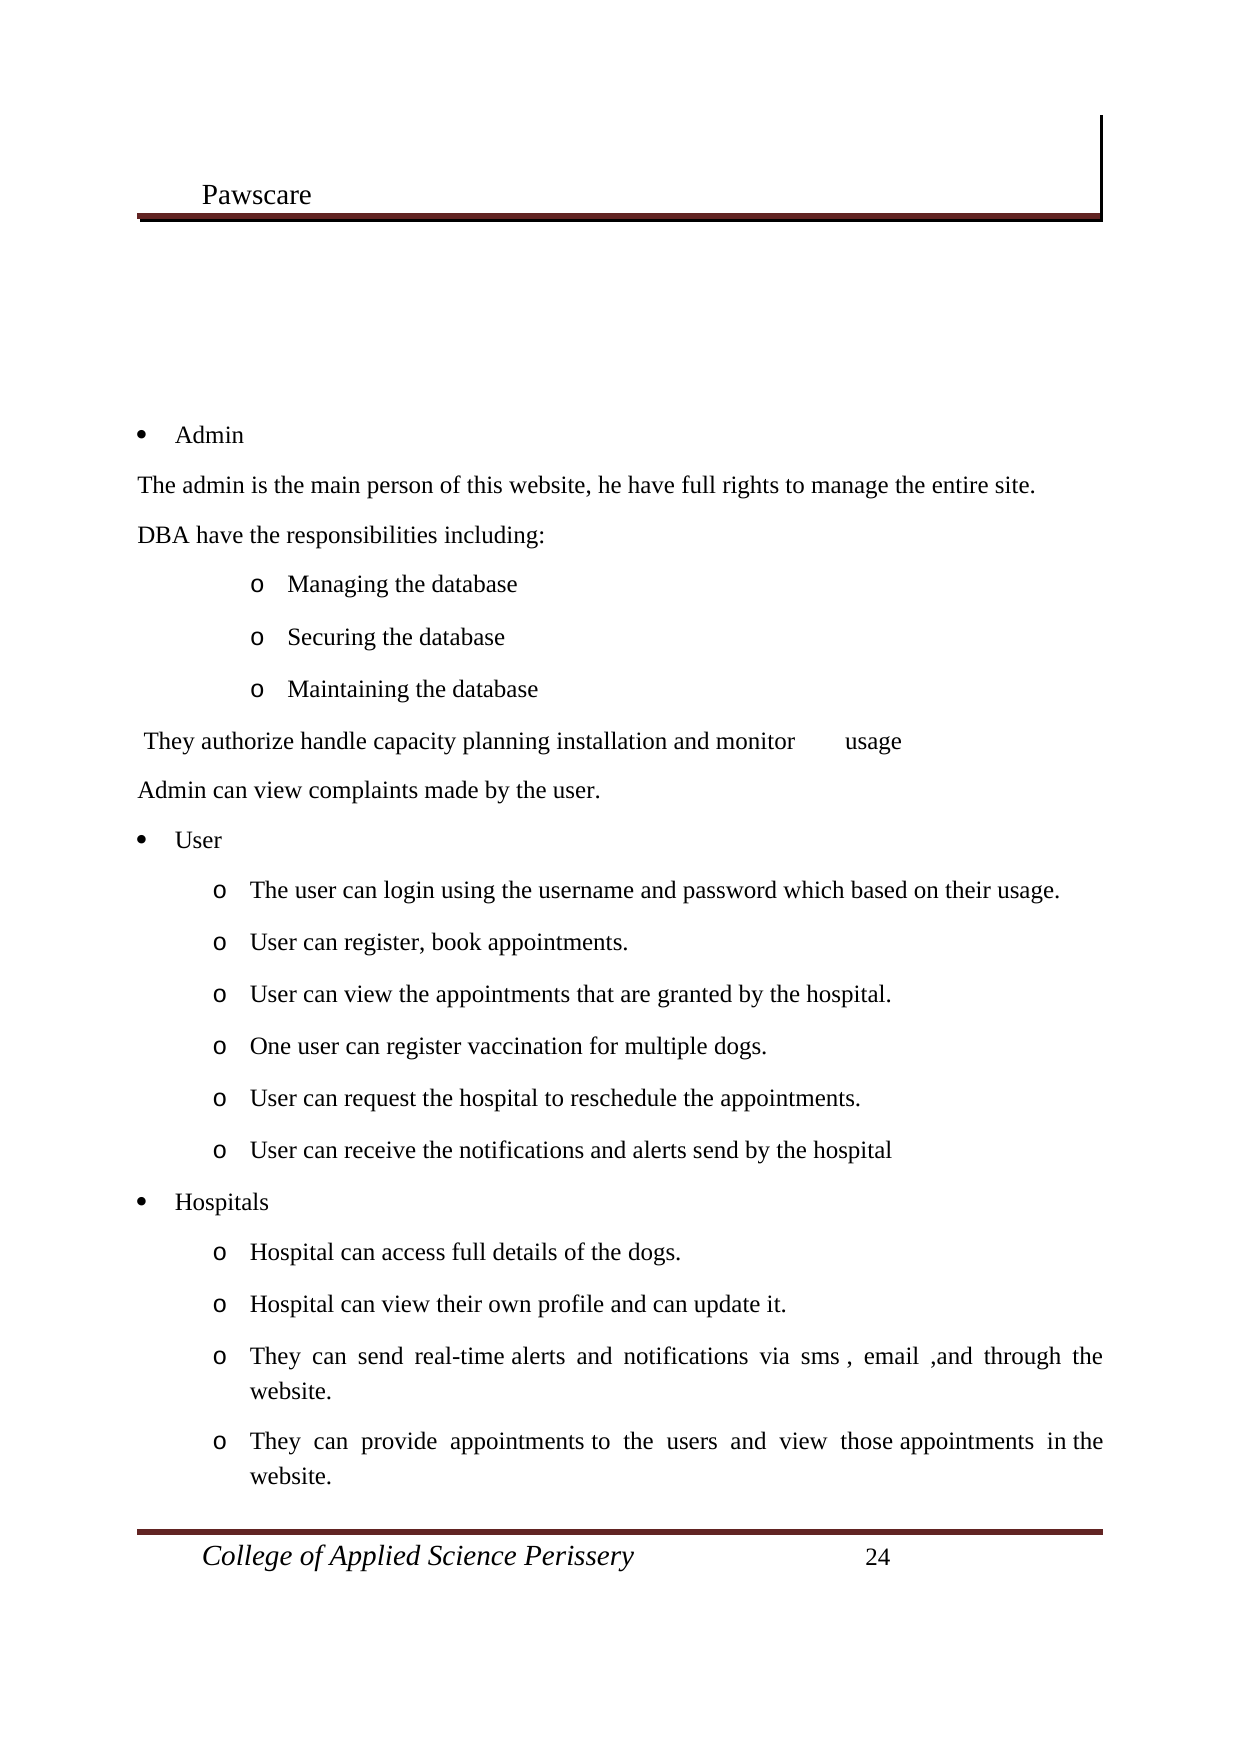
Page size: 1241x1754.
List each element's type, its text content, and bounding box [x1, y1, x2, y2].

list Managing the database [249, 569, 1103, 600]
list User can register, book appointments. [212, 927, 1103, 958]
list One user can register vaccination for multiple dogs. [212, 1031, 1103, 1062]
list Securing the database [249, 622, 1103, 652]
text DBA have the responsibilities including: [137, 520, 1103, 549]
list Hospital can view their own profile and can update it. [212, 1289, 1103, 1320]
text They authorize handle capacity planning installation and monitor usage [137, 726, 1103, 754]
text The admin is the main person of this website, he have full rights to manage the entire site. [137, 470, 1103, 499]
list They can send real-time alerts and notifications via sms , email ,and through the website. [212, 1341, 1103, 1405]
list They can provide appointments to the users and view those appointments in the website. [212, 1426, 1103, 1490]
list User can view the appointments that are granted by the hospital. [212, 979, 1103, 1010]
list Hospital can access full details of the dogs. [212, 1237, 1103, 1268]
list Admin [137, 421, 1103, 449]
list User [137, 825, 1103, 854]
text Admin can view complaints made by the user. [137, 776, 1103, 804]
list Hospitals [137, 1187, 1103, 1216]
list User can receive the notifications and alerts send by the hospital [212, 1135, 1103, 1166]
list Maintaining the database [249, 674, 1103, 704]
list User can request the hospital to reschedule the appointments. [212, 1083, 1103, 1114]
list The user can login using the username and password which based on their usage. [212, 875, 1103, 906]
